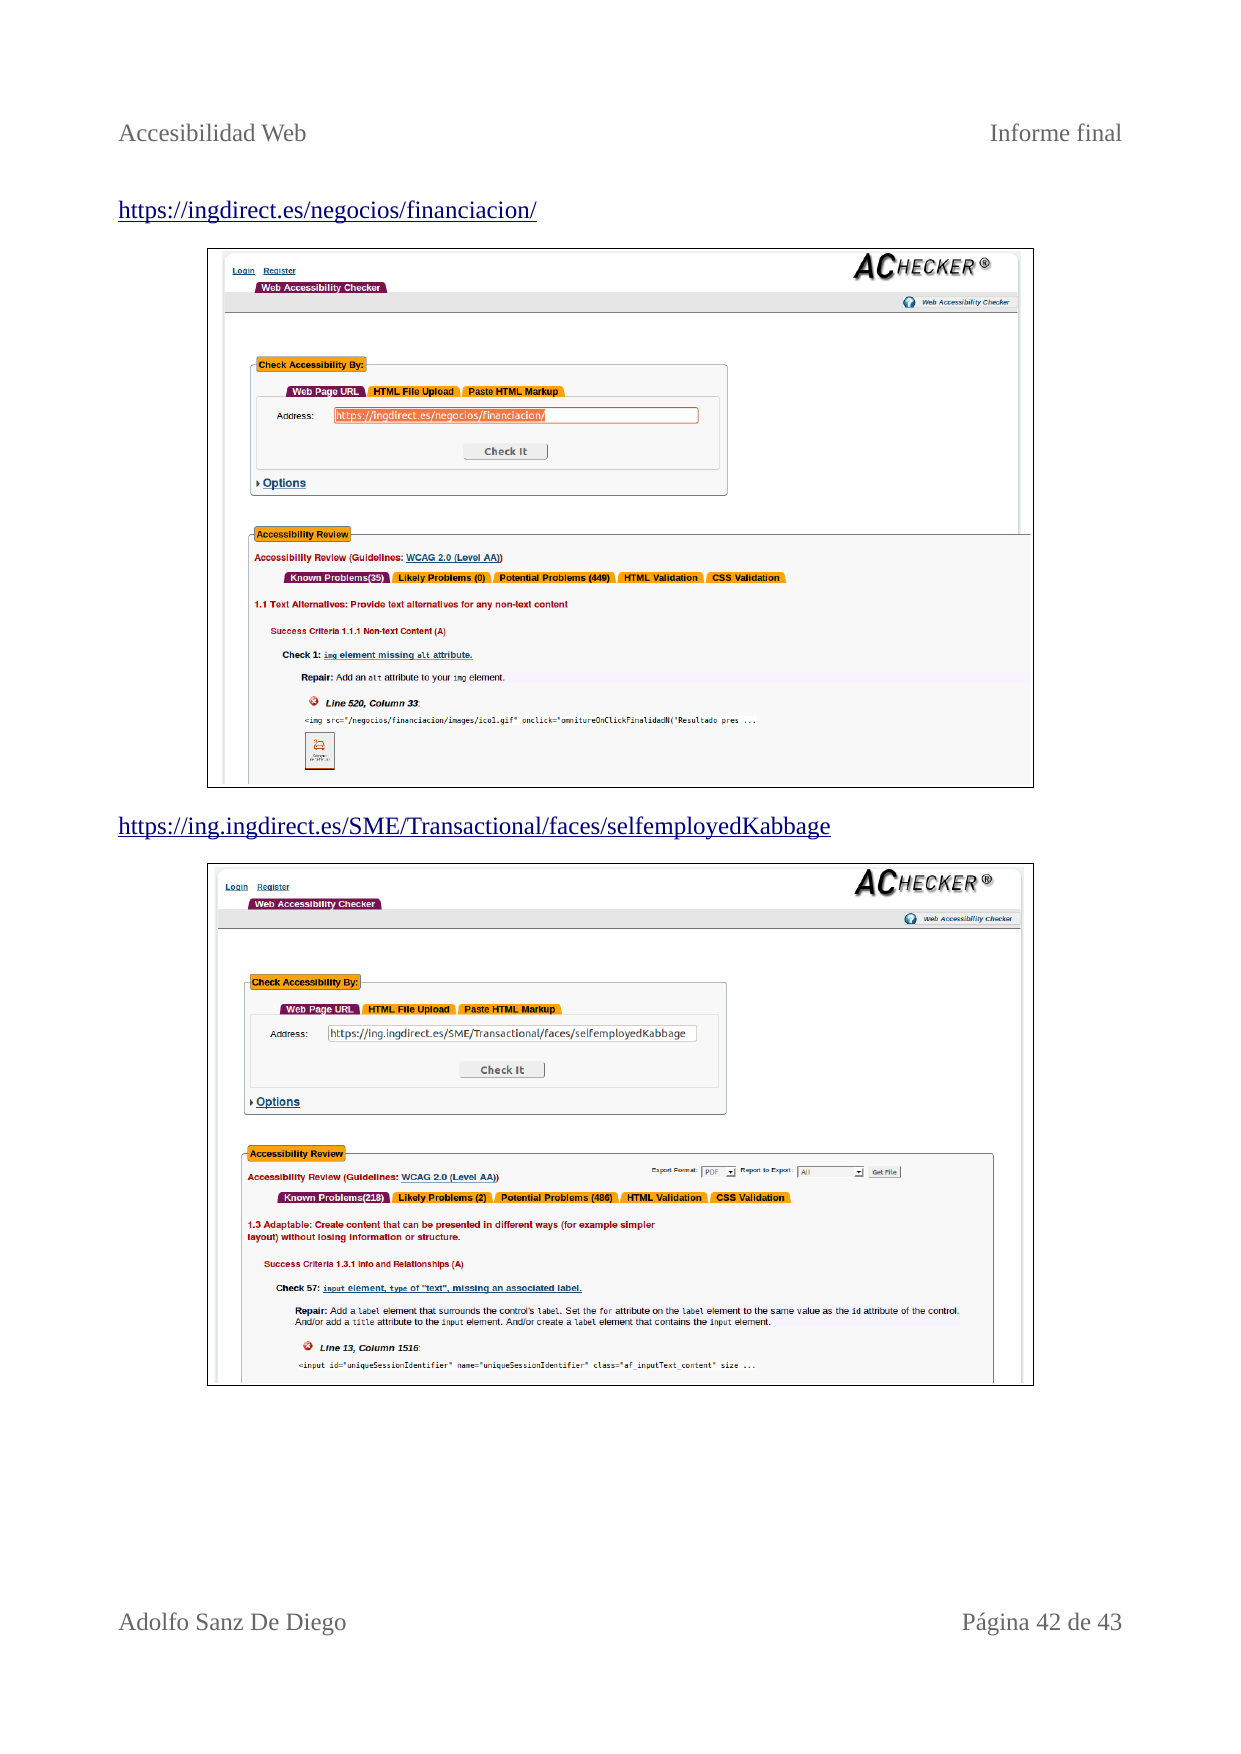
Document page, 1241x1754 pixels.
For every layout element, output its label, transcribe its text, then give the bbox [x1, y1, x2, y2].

picture [209, 866, 1031, 1383]
text https://ing.ingdirect.es/SME/Transactional/faces/selfemployedKabbage [118, 811, 1122, 839]
picture [209, 251, 1031, 784]
text https://ingdirect.es/negocios/financiacion/ [118, 196, 1122, 224]
